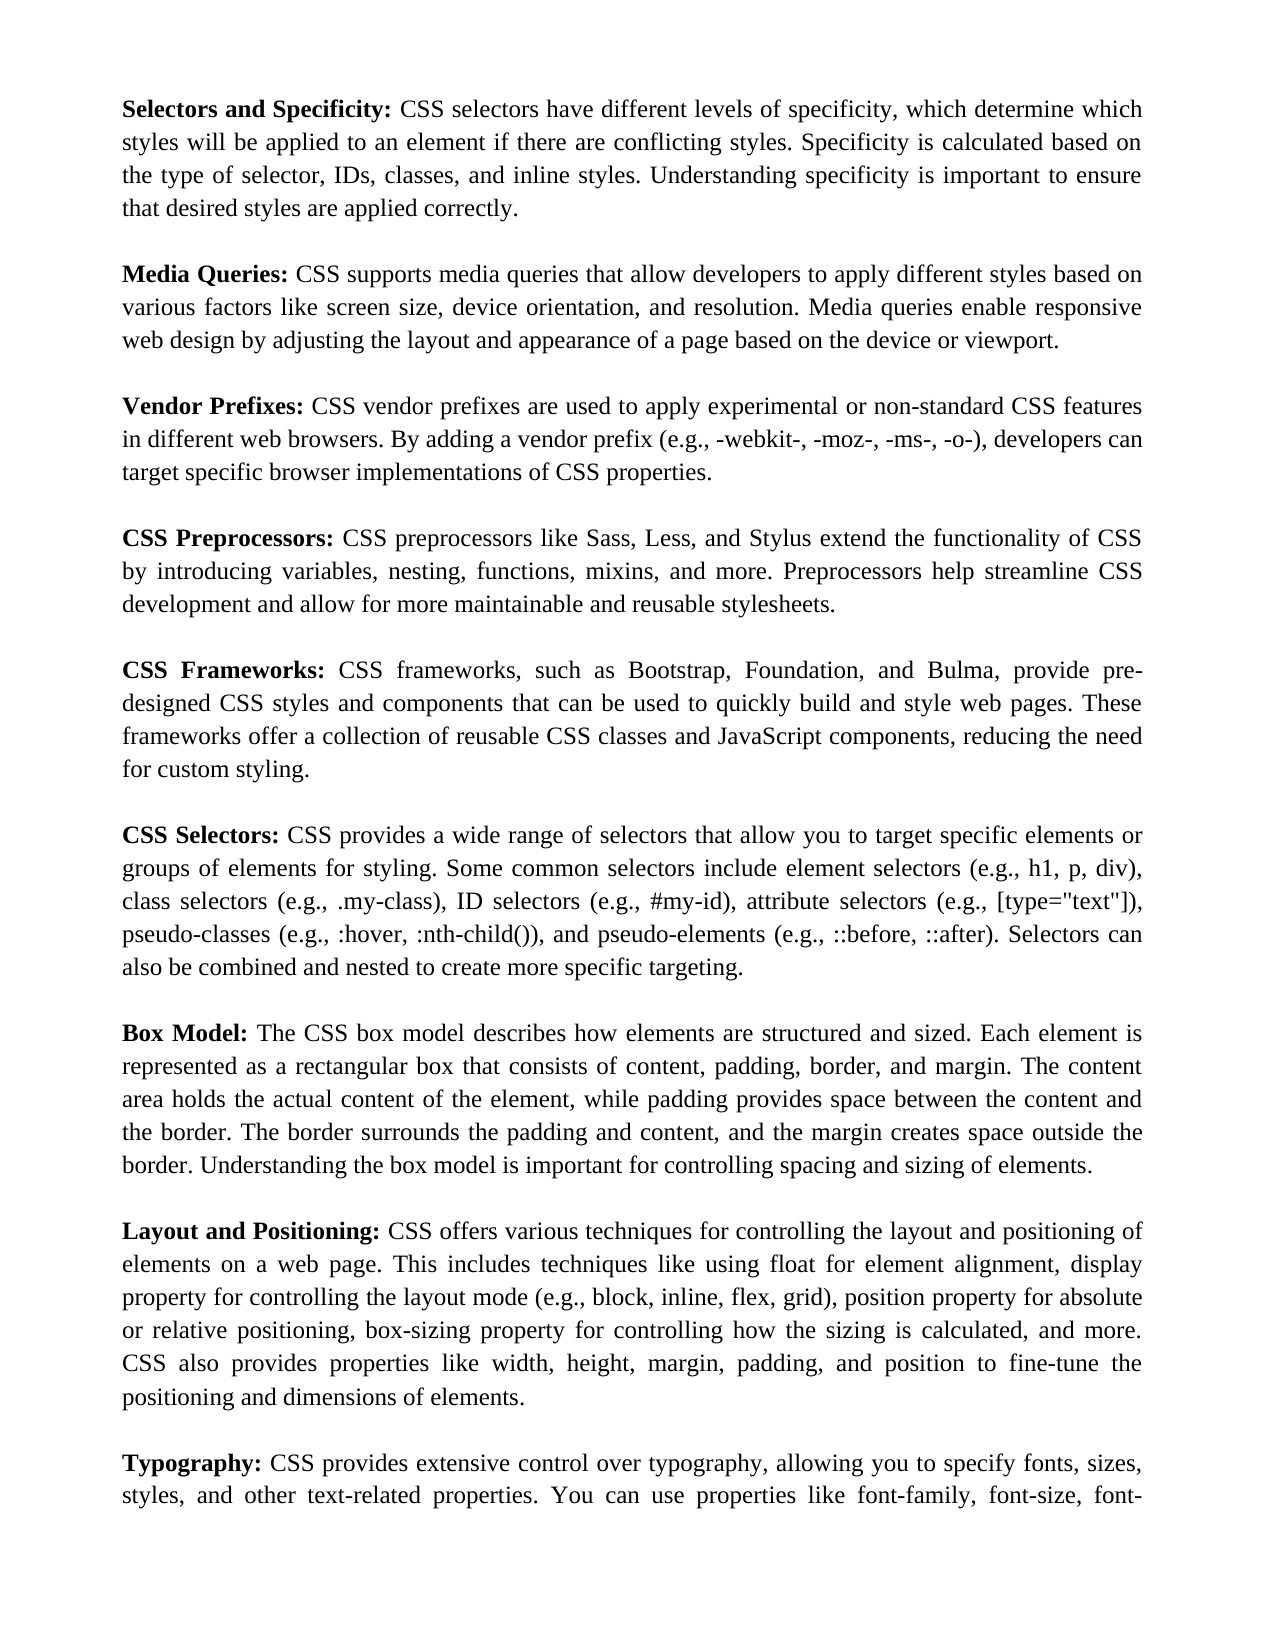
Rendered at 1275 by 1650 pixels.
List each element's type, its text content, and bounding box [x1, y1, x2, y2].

text CSS Selectors: CSS provides a wide range of selectors that allow you to target specific elements or groups of elements for styling. Some common selectors include element selectors (e.g., h1, p, div), class selectors (e.g., .my-class), ID selectors (e.g., #my-id), attribute selectors (e.g., [type="text"]), pseudo-classes (e.g., :hover, :nth-child()), and pseudo-elements (e.g., ::before, ::after). Selectors can also be combined and nested to create more specific targeting. [122, 820, 1144, 981]
text Typography: CSS provides extensive control over typography, allowing you to specify fonts, sizes, styles, and other text-related properties. You can use properties like font-family, font-size, font- [122, 1448, 1144, 1509]
text Media Queries: CSS supports media queries that allow developers to apply different styles based on various factors like screen size, device orientation, and resolution. Media queries enable responsive web design by adjusting the layout and appearance of a page based on the device or viewport. [122, 259, 1144, 354]
text Selectors and Specificity: CSS selectors have different levels of specificity, which determine which styles will be applied to an element if there are conflicting styles. Specificity is calculated based on the type of selector, IDs, classes, and inline styles. Understanding specificity is important to ensure that desired styles are applied correctly. [122, 94, 1144, 222]
text Vendor Prefixes: CSS vendor prefixes are used to apply experimental or non-standard CSS features in different web browsers. By adding a vendor prefix (e.g., -webkit-, -moz-, -ms-, -o-), developers can target specific browser implementations of CSS properties. [122, 391, 1144, 486]
text Box Model: The CSS box model describes how elements are structured and sized. Each element is represented as a rectangular box that consists of content, padding, border, and margin. The content area holds the actual content of the element, while padding provides space between the content and the border. The border surrounds the padding and content, and the margin creates space outside the border. Understanding the box model is important for controlling spacing and sizing of elements. [122, 1018, 1144, 1179]
text CSS Preprocessors: CSS preprocessors like Sass, Less, and Stylus extend the functionality of CSS by introducing variables, nesting, functions, mixins, and more. Preprocessors help streamline CSS development and allow for more maintainable and reusable stylesheets. [122, 523, 1144, 618]
text Layout and Positioning: CSS offers various techniques for controlling the layout and positioning of elements on a web page. This includes techniques like using float for element alignment, display property for controlling the layout mode (e.g., block, inline, flex, grid), position property for absolute or relative positioning, box-sizing property for controlling how the sizing is calculated, and more. CSS also provides properties like width, height, margin, padding, and position to fine-tune the positioning and dimensions of elements. [122, 1216, 1144, 1410]
text CSS Frameworks: CSS frameworks, such as Bootstrap, Foundation, and Bulma, provide pre-designed CSS styles and components that can be used to quickly build and style web pages. These frameworks offer a collection of reusable CSS classes and JavaScript components, reducing the need for custom styling. [122, 655, 1144, 783]
